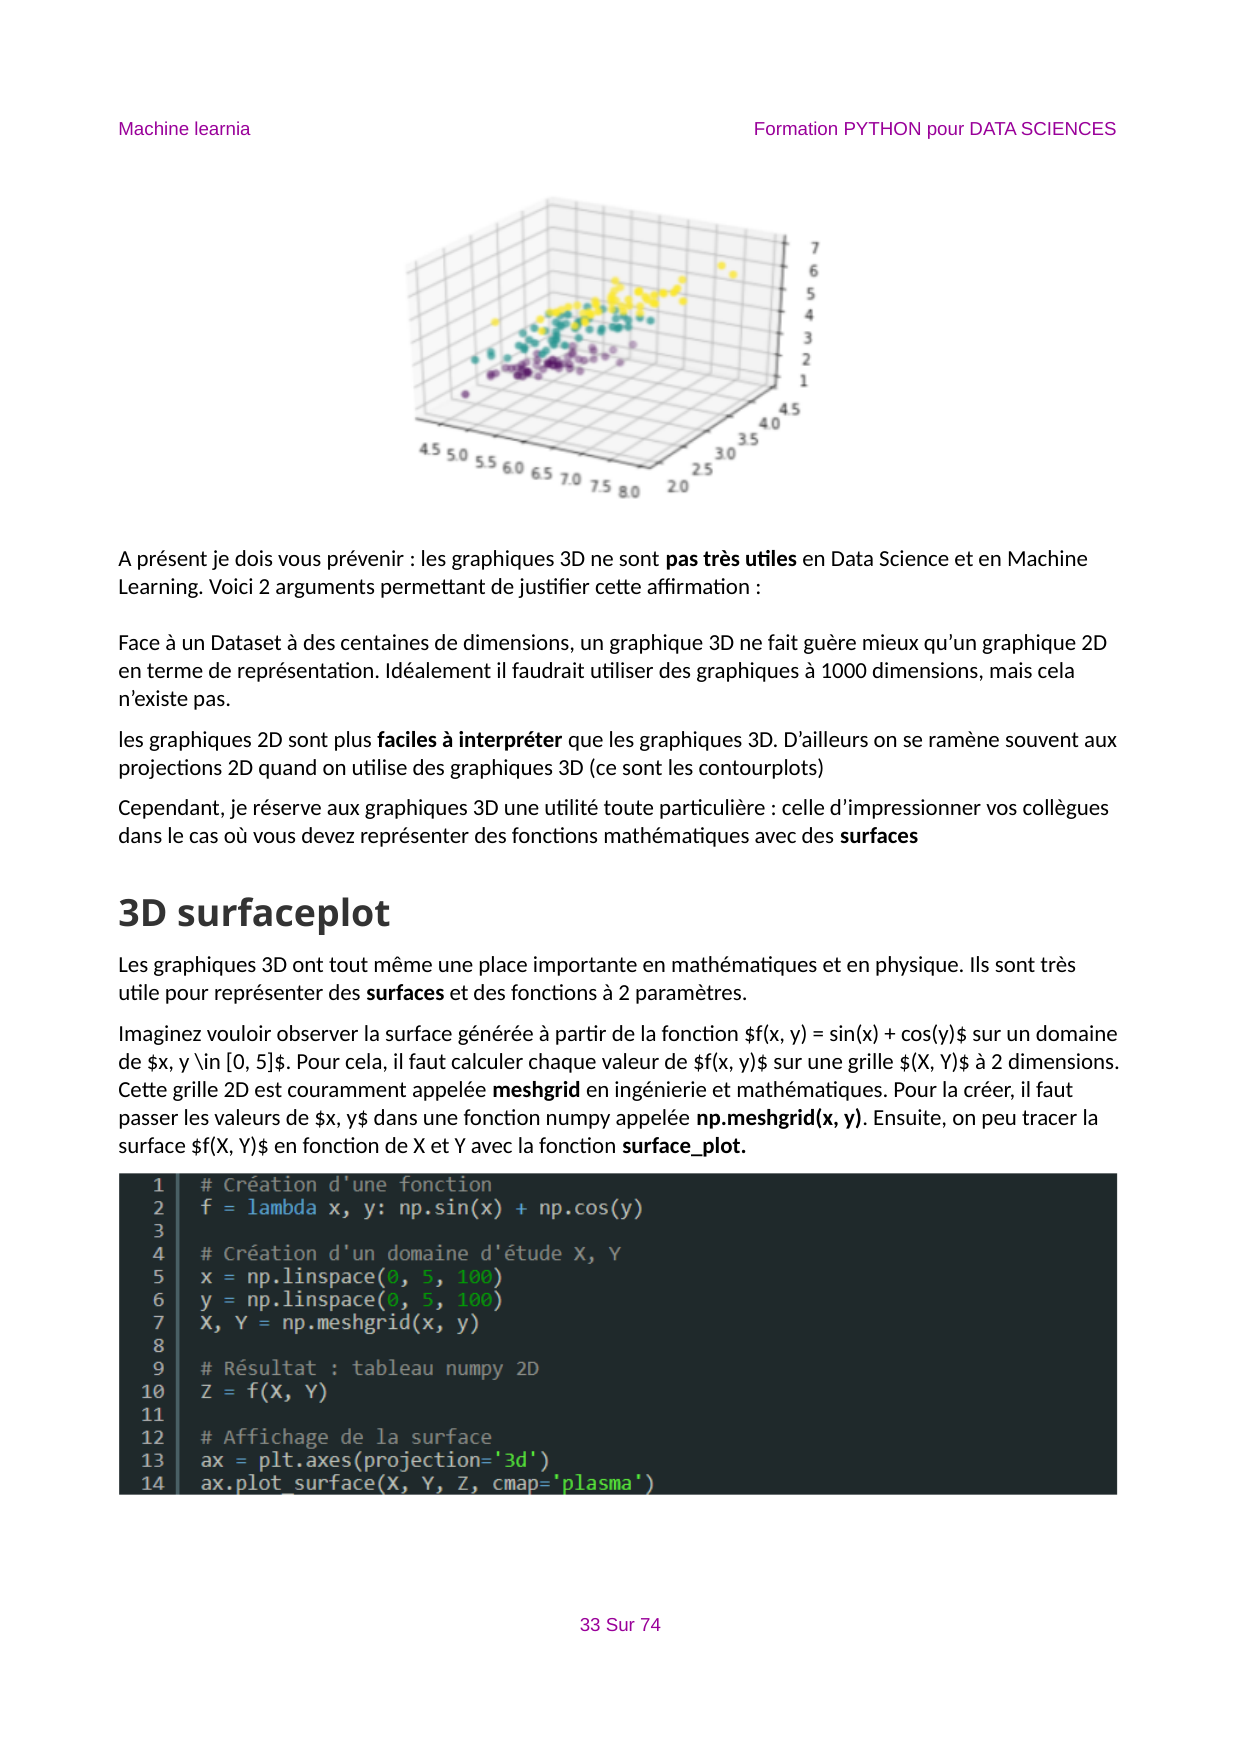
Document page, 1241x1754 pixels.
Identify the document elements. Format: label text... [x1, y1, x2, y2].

text Cependant, je réserve aux graphiques 3D une utilité toute particulière : celle d’impressionner vos collègues dans le cas où vous devez représenter des fonctions mathématiques avec des surfaces [118, 793, 1122, 849]
text les graphiques 2D sont plus faciles à interpréter que les graphiques 3D. D’ailleurs on se ramène souvent aux projections 2D quand on utilise des graphiques 3D (ce sont les contourplots) [118, 725, 1122, 781]
text Imaginez vouloir observer la surface générée à partir de la fonction $f(x, y) = sin(x) + cos(y)$ sur un domaine de $x, y \in [0, 5]$. Pour cela, il faut calculer chaque valeur de $f(x, y)$ sur une grille $(X, Y)$ à 2 dimensions. Cette grille 2D est couramment appelée meshgrid en ingénierie et mathématiques. Pour la créer, il faut passer les valeurs de $x, y$ dans une fonction numpy appelée np.meshgrid(x, y). Ensuite, on peu tracer la surface $f(X, Y)$ en fonction de X et Y avec la fonction surface_plot. [118, 1019, 1122, 1159]
subtitle 3D surfaceplot [118, 887, 1122, 938]
picture [118, 1171, 1122, 1496]
text Les graphiques 3D ont tout même une place importante en mathématiques et en physique. Ils sont très utile pour représenter des surfaces et des fonctions à 2 paramètres. [118, 950, 1122, 1006]
text Face à un Dataset à des centaines de dimensions, un graphique 3D ne fait guère mieux qu’un graphique 2D en terme de représentation. Idéalement il faudrait utiliser des graphiques à 1000 dimensions, mais cela n’existe pas. [118, 628, 1122, 712]
picture [359, 169, 882, 516]
text A présent je dois vous prévenir : les graphiques 3D ne sont pas très utiles en Data Science et en Machine Learning. Voici 2 arguments permettant de justifier cette affirmation : [118, 544, 1122, 600]
